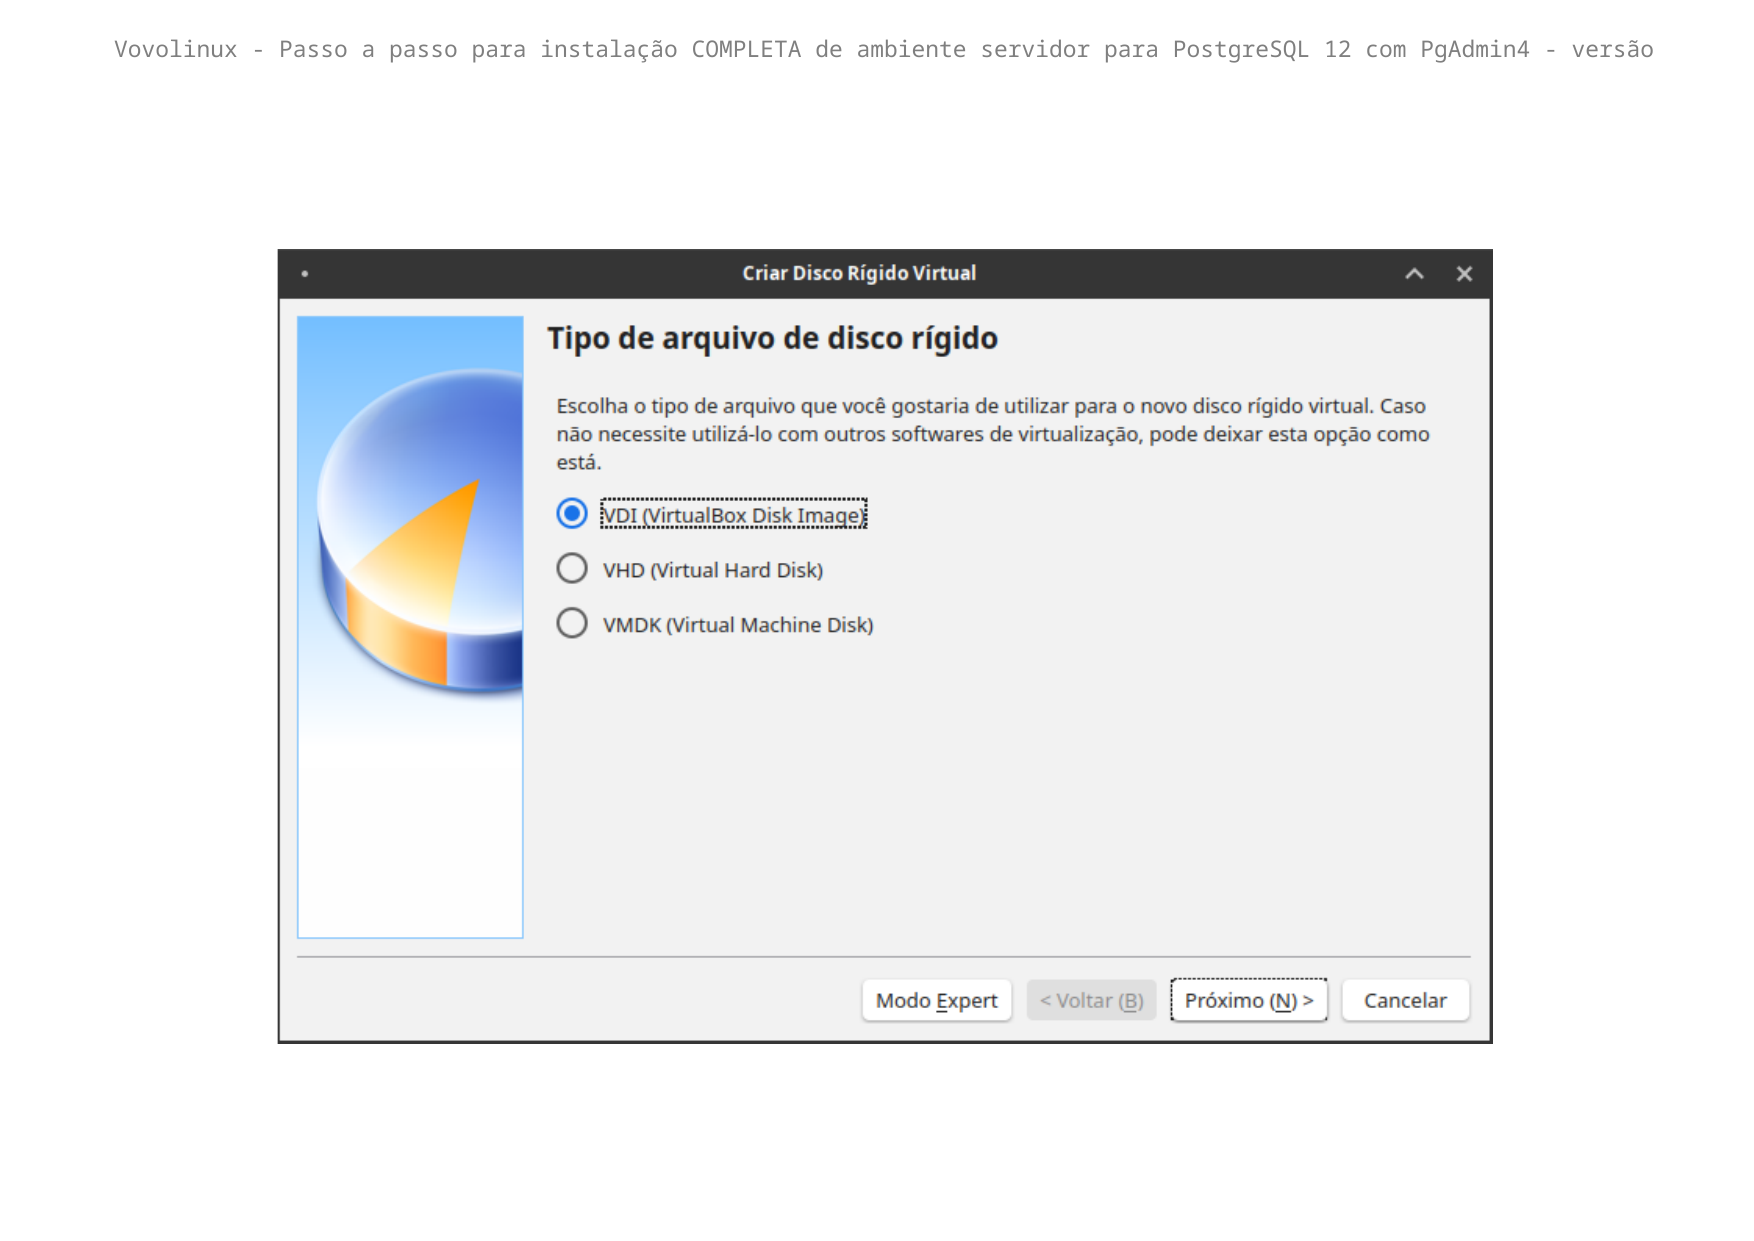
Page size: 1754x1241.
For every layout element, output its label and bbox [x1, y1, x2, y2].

picture [277, 249, 1493, 1044]
